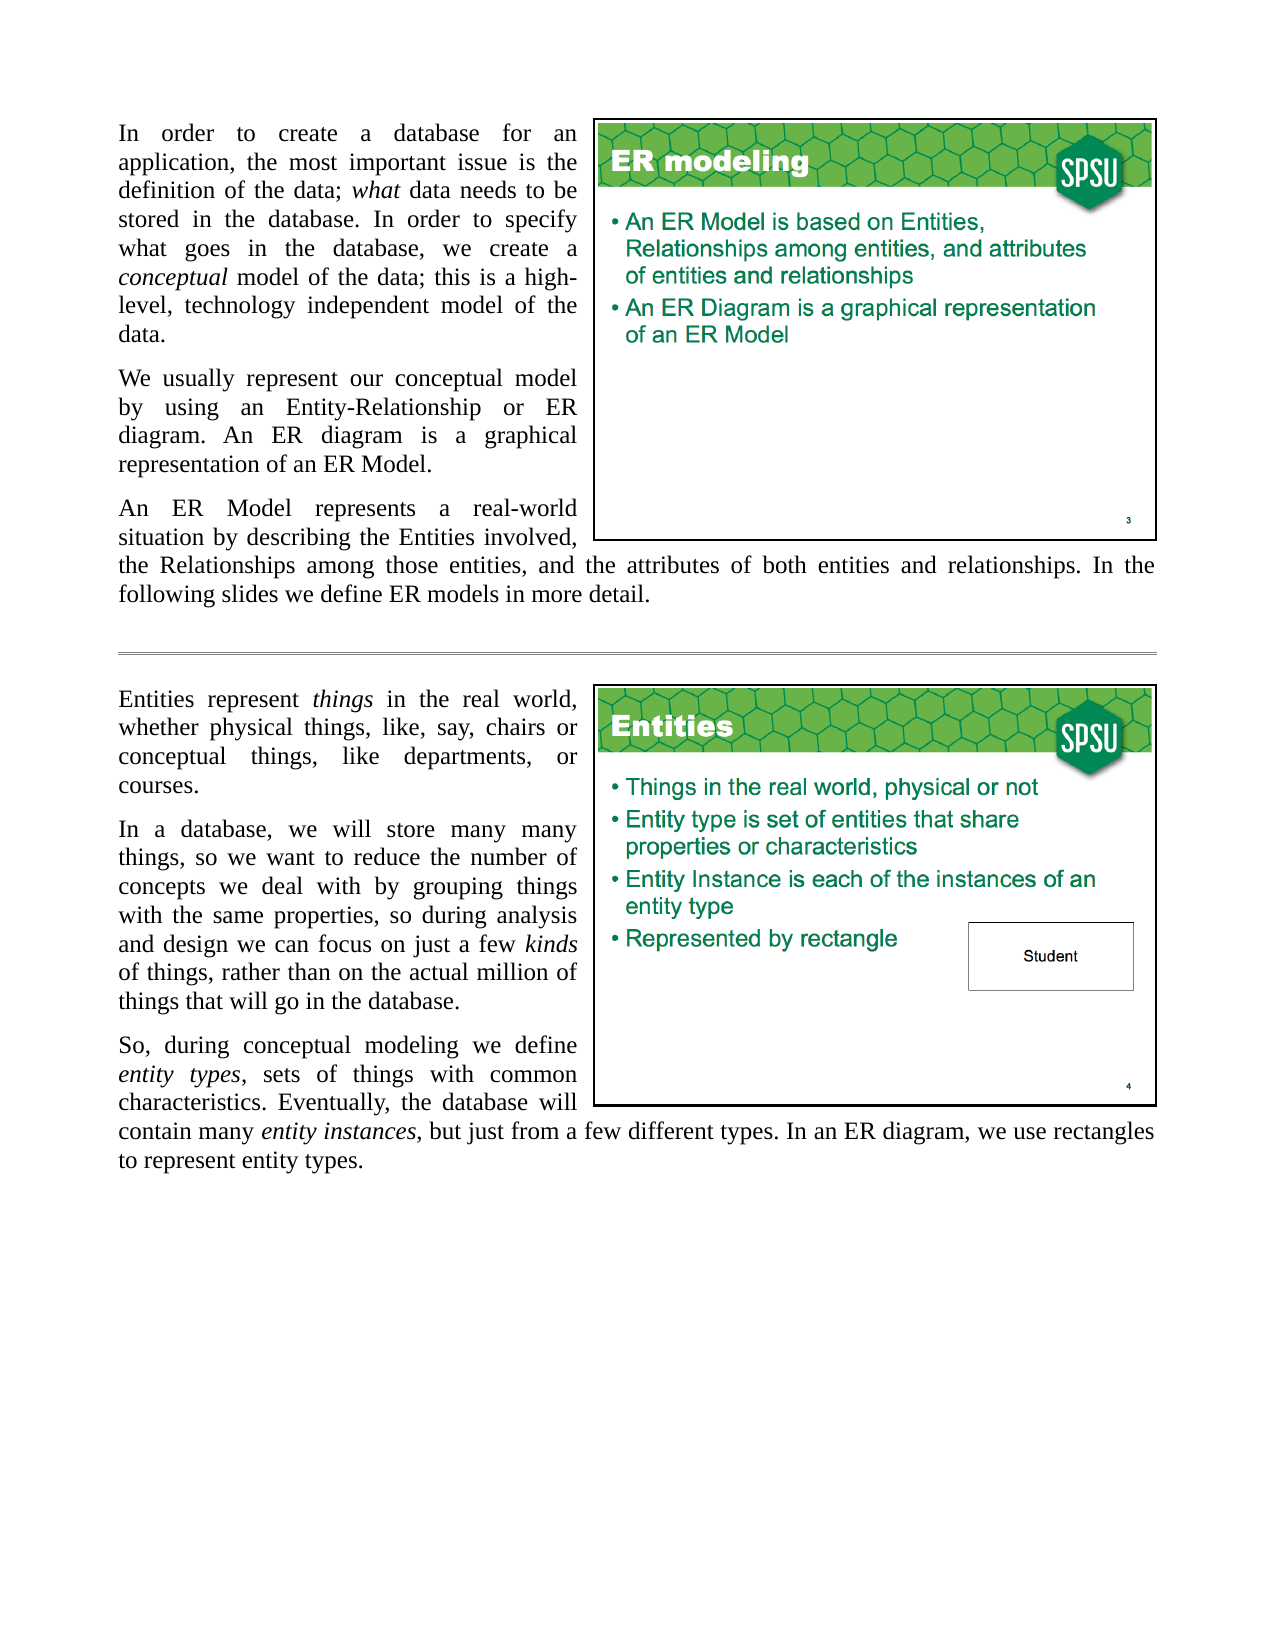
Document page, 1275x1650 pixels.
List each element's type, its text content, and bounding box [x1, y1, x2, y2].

text An ER Model represents a real-world situation by describing the Entities involved, the Relationships among those entities, and the attributes of both entities and relationships. In the following slides we define ER models in more detail. [118, 493, 1157, 608]
text In order to create a database for an application, the most important issue is the definition of the data; what data needs to be stored in the database. In order to specify what goes in the database, we create a conceptual model of the data; this is a high-level, technology independent model of the data. [118, 118, 593, 348]
text So, during conceptual modeling we define entity types, sets of things with common characteristics. Eventually, the database will contain many entity instances, but just from a few different types. In an ER diagram, we use rectangles to represent entity types. [118, 1030, 1157, 1174]
text In a database, we will store many many things, so we want to reduce the number of concepts we deal with by grouping things with the same properties, so during analysis and design we can focus on just a few kinds of things, rather than on the actual million of things that will go in the database. [118, 814, 593, 1015]
text [595, 120, 1155, 539]
text We usually represent our conceptual model by using an Entity-Relationship or ER diagram. An ER diagram is a graphical representation of an ER Model. [118, 363, 593, 478]
text Entities represent things in the real world, whether physical things, like, say, chairs or conceptual things, like departments, or courses. [118, 684, 593, 799]
picture [598, 123, 1152, 536]
picture [598, 688, 1152, 1102]
text [595, 686, 1155, 1104]
